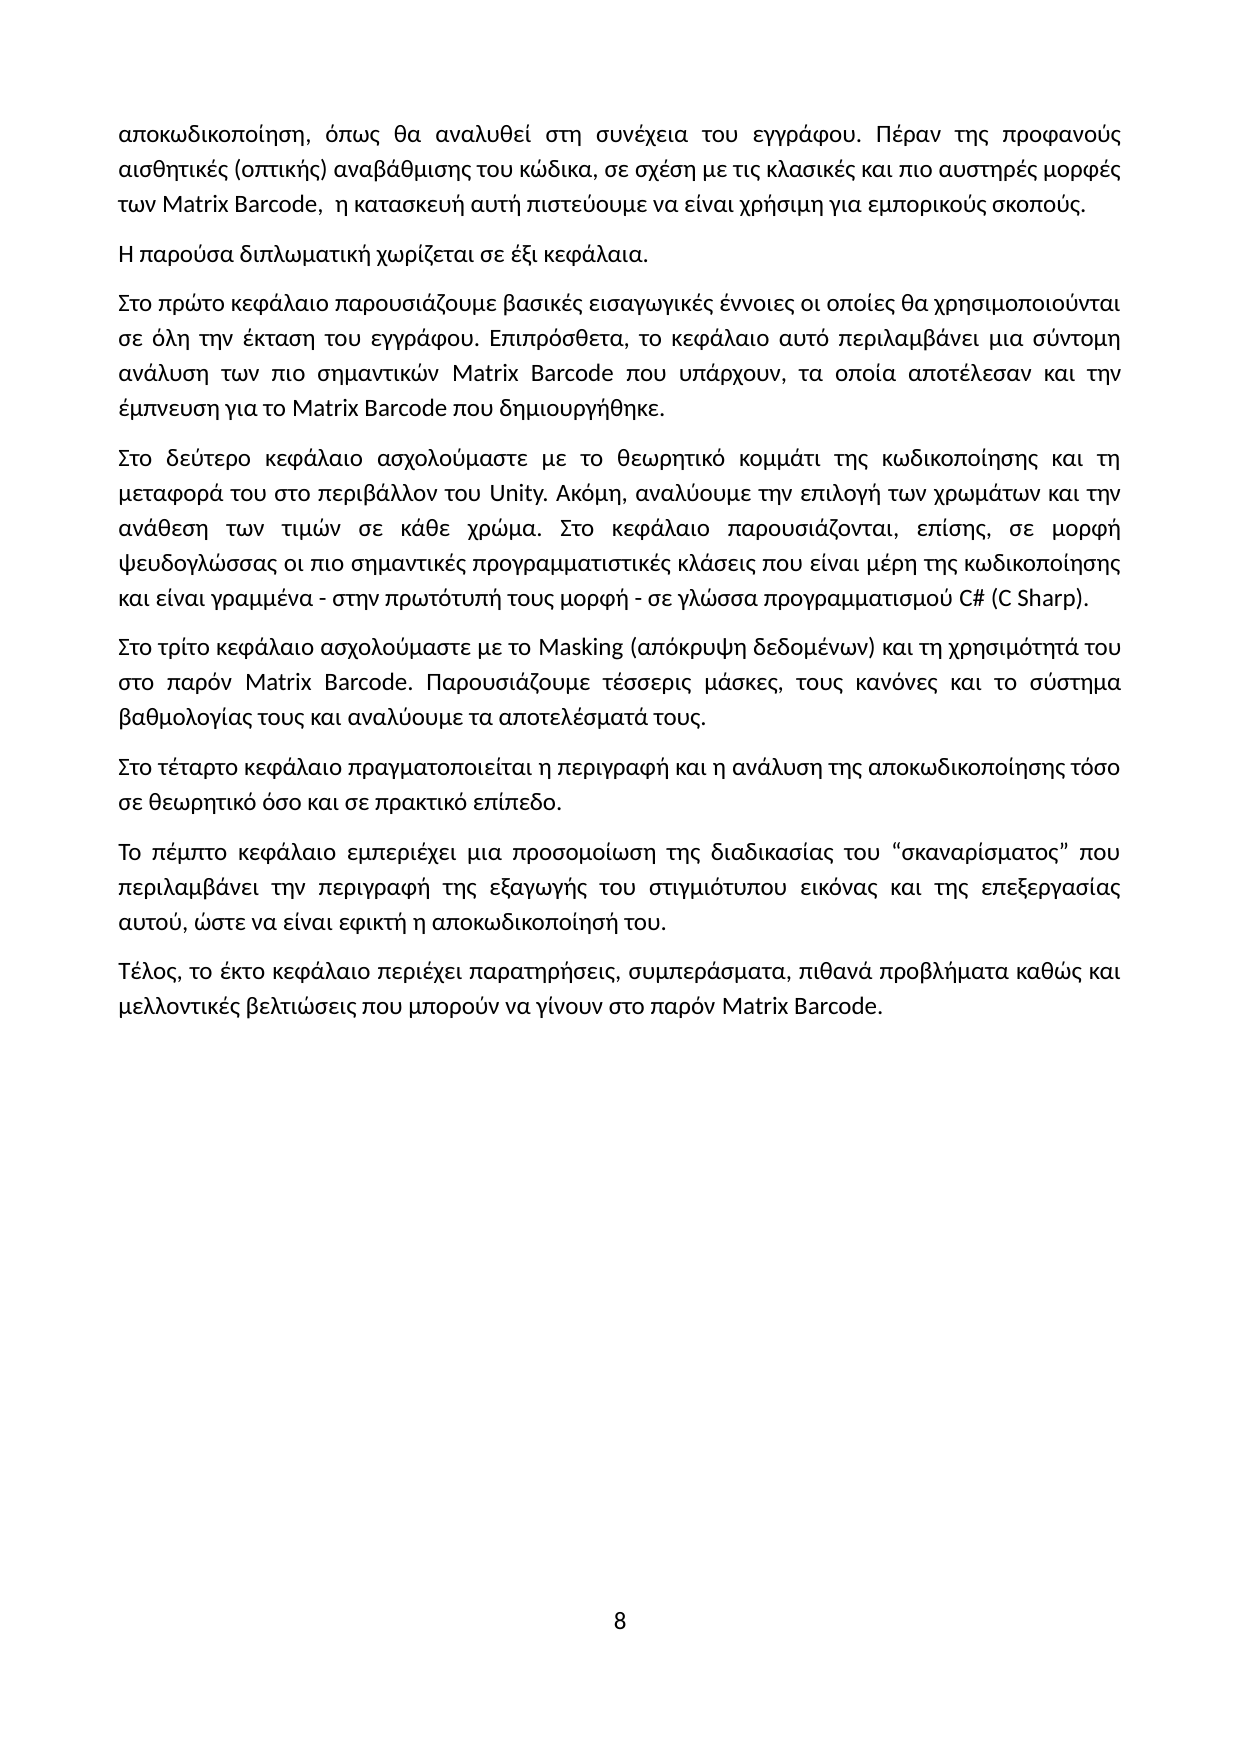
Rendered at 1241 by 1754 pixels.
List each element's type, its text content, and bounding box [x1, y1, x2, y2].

text αποκωδικοποίηση, όπως θα αναλυθεί στη συνέχεια του εγγράφου. Πέραν της προφανούς αισθητικές (οπτικής) αναβάθμισης του κώδικα, σε σχέση με τις κλασικές και πιο αυστηρές μορφές των Matrix Barcode, η κατασκευή αυτή πιστεύουμε να είναι χρήσιμη για εμπορικούς σκοπούς. [118, 118, 1122, 219]
text Στο πρώτο κεφάλαιο παρουσιάζουμε βασικές εισαγωγικές έννοιες οι οποίες θα χρησιμοποιούνται σε όλη την έκταση του εγγράφου. Επιπρόσθετα, το κεφάλαιο αυτό περιλαμβάνει μια σύντομη ανάλυση των πιο σημαντικών Matrix Barcode που υπάρχουν, τα οποία αποτέλεσαν και την έμπνευση για το Matrix Barcode που δημιουργήθηκε. [118, 287, 1122, 423]
text Στο τέταρτο κεφάλαιο πραγματοποιείται η περιγραφή και η ανάλυση της αποκωδικοποίησης τόσο σε θεωρητικό όσο και σε πρακτικό επίπεδο. [118, 751, 1122, 817]
text Τέλος, το έκτο κεφάλαιο περιέχει παρατηρήσεις, συμπεράσματα, πιθανά προβλήματα καθώς και μελλοντικές βελτιώσεις που μπορούν να γίνουν στο παρόν Matrix Barcode. [118, 955, 1122, 1021]
text Στο δεύτερο κεφάλαιο ασχολούμαστε με το θεωρητικό κομμάτι της κωδικοποίησης και τη μεταφορά του στο περιβάλλον του Unity. Ακόμη, αναλύουμε την επιλογή των χρωμάτων και την ανάθεση των τιμών σε κάθε χρώμα. Στο κεφάλαιο παρουσιάζονται, επίσης, σε μορφή ψευδογλώσσας οι πιο σημαντικές προγραμματιστικές κλάσεις που είναι μέρη της κωδικοποίησης και είναι γραμμένα - στην πρωτότυπή τους μορφή - σε γλώσσα προγραμματισμού C# (C Sharp). [118, 442, 1122, 612]
text Το πέμπτο κεφάλαιο εμπεριέχει μια προσομοίωση της διαδικασίας του “σκαναρίσματος” που περιλαμβάνει την περιγραφή της εξαγωγής του στιγμιότυπου εικόνας και της επεξεργασίας αυτού, ώστε να είναι εφικτή η αποκωδικοποίησή του. [118, 836, 1122, 936]
text Η παρούσα διπλωματική χωρίζεται σε έξι κεφάλαια. [118, 238, 1122, 268]
text Στο τρίτο κεφάλαιο ασχολούμαστε με το Masking (απόκρυψη δεδομένων) και τη χρησιμότητά του στο παρόν Matrix Barcode. Παρουσιάζουμε τέσσερις μάσκες, τους κανόνες και το σύστημα βαθμολογίας τους και αναλύουμε τα αποτελέσματά τους. [118, 631, 1122, 732]
